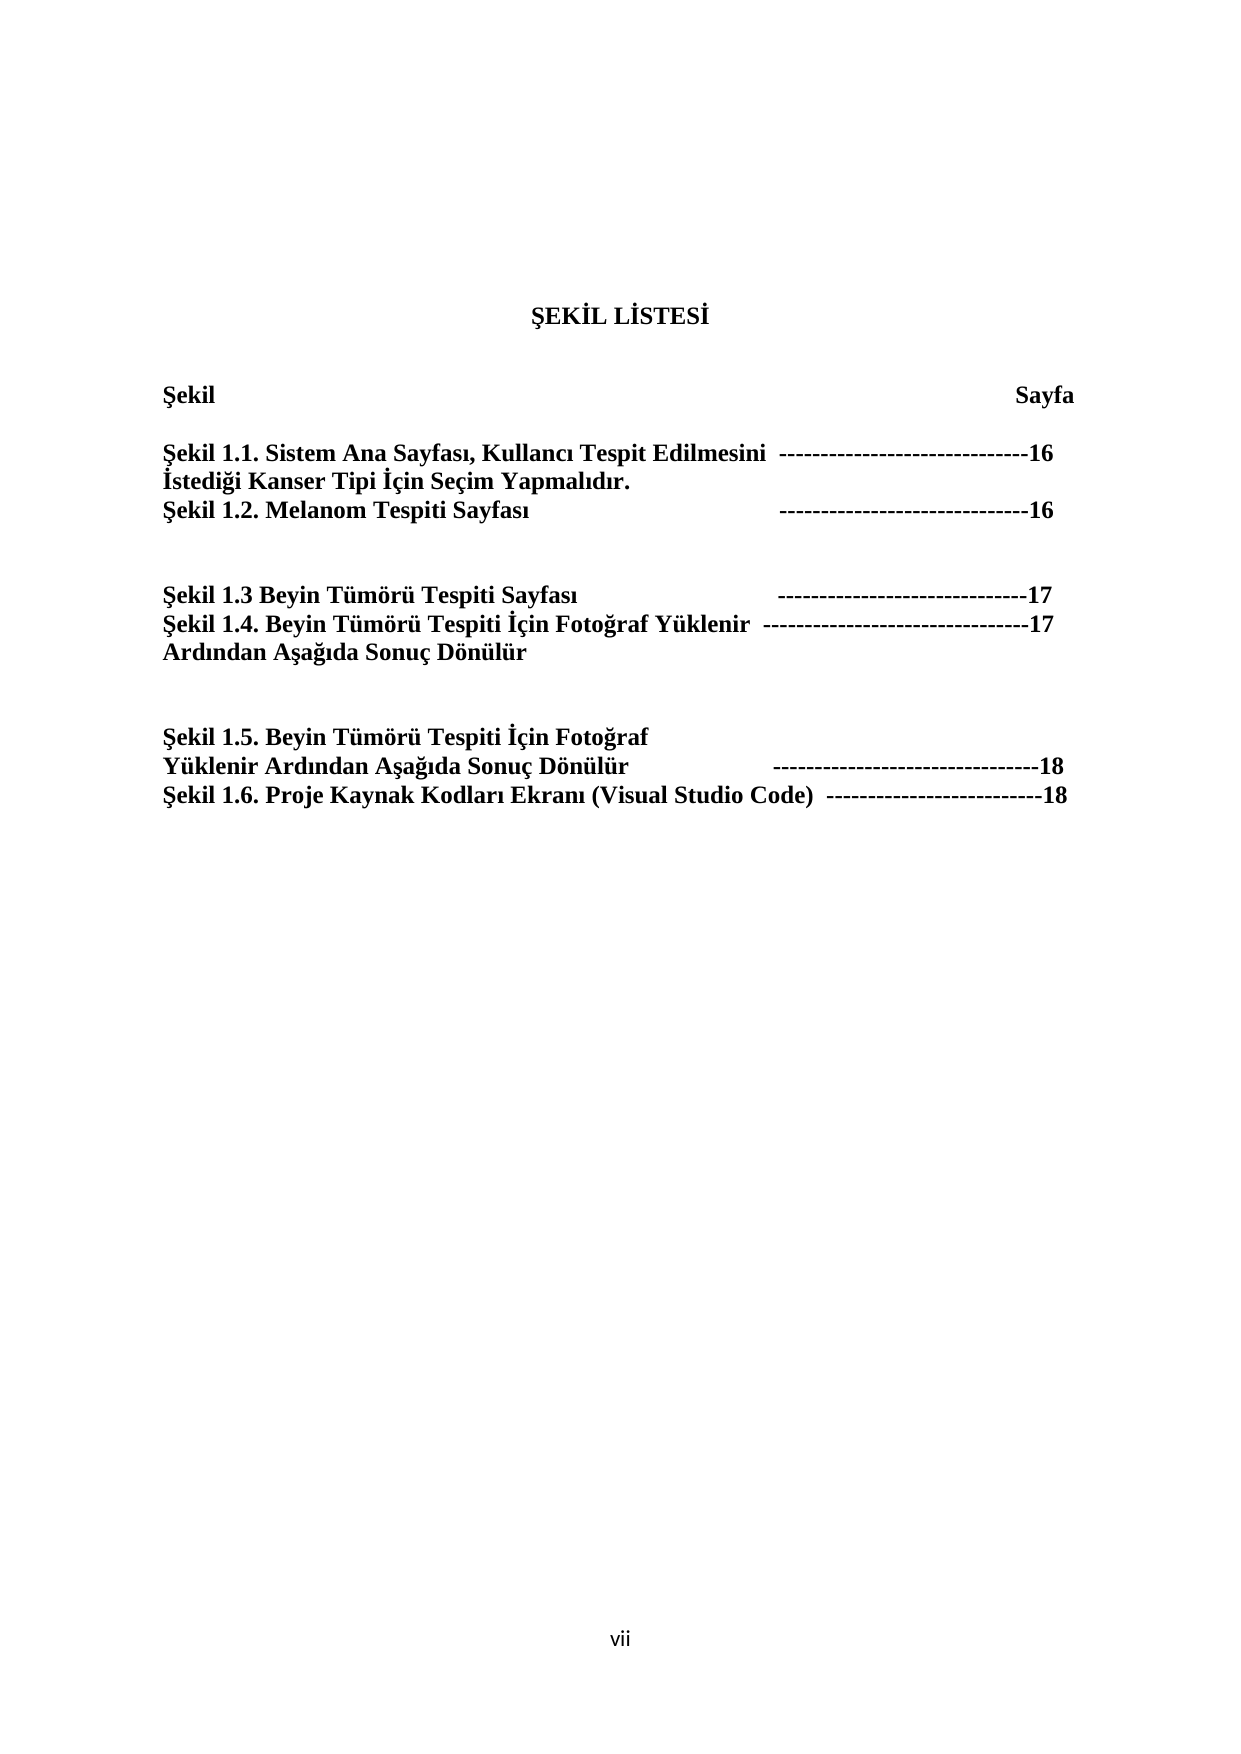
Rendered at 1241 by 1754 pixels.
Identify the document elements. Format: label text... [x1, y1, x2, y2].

text ŞEKİL LİSTESİ [162, 301, 1078, 330]
text Şekil 1.2. Melanom Tespiti Sayfası ------------------------------16 [162, 495, 1078, 524]
text Şekil 1.5. Beyin Tümörü Tespiti İçin Fotoğraf [162, 722, 1078, 751]
text Şekil 1.1. Sistem Ana Sayfası, Kullancı Tespit Edilmesini ------------------------------16 [162, 438, 1078, 466]
text Şekil 1.3 Beyin Tümörü Tespiti Sayfası ------------------------------17 [162, 580, 1078, 609]
text Şekil 1.4. Beyin Tümörü Tespiti İçin Fotoğraf Yüklenir --------------------------------17 [162, 609, 1078, 637]
text Şekil 1.6. Proje Kaynak Kodları Ekranı (Visual Studio Code) --------------------------18 [162, 780, 1078, 808]
text Yüklenir Ardından Aşağıda Sonuç Dönülür --------------------------------18 [162, 751, 1078, 780]
text Şekil Sayfa [162, 380, 1078, 409]
text Ardından Aşağıda Sonuç Dönülür [162, 637, 1078, 666]
text İstediği Kanser Tipi İçin Seçim Yapmalıdır. [162, 466, 1078, 495]
